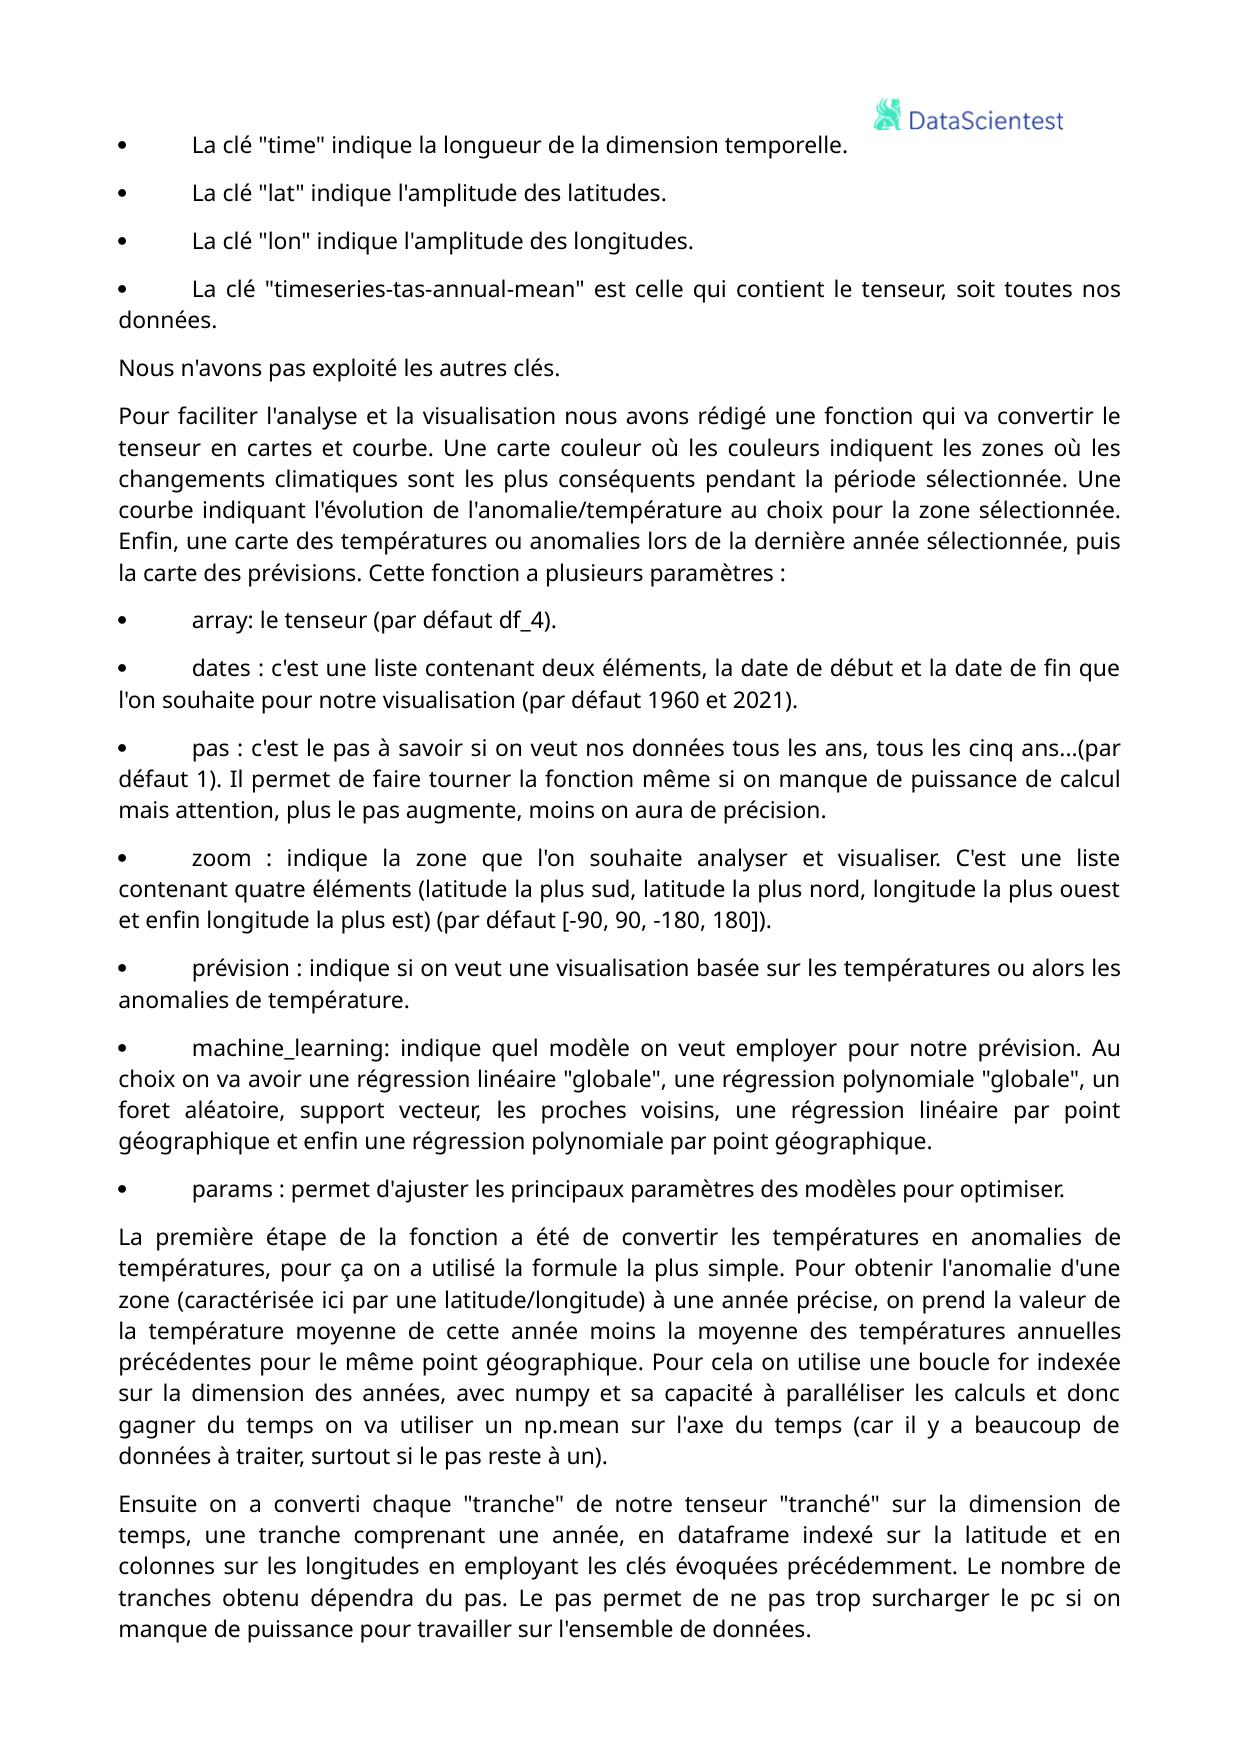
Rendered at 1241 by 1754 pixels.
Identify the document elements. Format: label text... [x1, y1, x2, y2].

list array: le tenseur (par défaut df_4). [118, 604, 1122, 636]
text La première étape de la fonction a été de convertir les températures en anomalies de températures, pour ça on a utilisé la formule la plus simple. Pour obtenir l'anomalie d'une zone (caractérisée ici par une latitude/longitude) à une année précise, on prend la valeur de la température moyenne de cette année moins la moyenne des températures annuelles précédentes pour le même point géographique. Pour cela on utilise une boucle for indexée sur la dimension des années, avec numpy et sa capacité à paralléliser les calculs et donc gagner du temps on va utiliser un np.mean sur l'axe du temps (car il y a beaucoup de données à traiter, surtout si le pas reste à un). [118, 1221, 1122, 1471]
list machine_learning: indique quel modèle on veut employer pour notre prévision. Au choix on va avoir une régression linéaire "globale", une régression polynomiale "globale", un foret aléatoire, support vecteur, les proches voisins, une régression linéaire par point géographique et enfin une régression polynomiale par point géographique. [118, 1031, 1122, 1156]
list params : permet d'ajuster les principaux paramètres des modèles pour optimiser. [118, 1173, 1122, 1204]
list La clé "time" indique la longueur de la dimension temporelle. [118, 129, 1122, 161]
list zoom : indique la zone que l'on souhaite analyser et visualiser. C'est une liste contenant quatre éléments (latitude la plus sud, latitude la plus nord, longitude la plus ouest et enfin longitude la plus est) (par défaut [-90, 90, -180, 180]). [118, 842, 1122, 936]
list La clé "lon" indique l'amplitude des longitudes. [118, 225, 1122, 256]
list prévision : indique si on veut une visualisation basée sur les températures ou alors les anomalies de température. [118, 952, 1122, 1015]
list pas : c'est le pas à savoir si on veut nos données tous les ans, tous les cinq ans...(par défaut 1). Il permet de faire tourner la fonction même si on manque de puissance de calcul mais attention, plus le pas augmente, moins on aura de précision. [118, 731, 1122, 825]
list La clé "lat" indique l'amplitude des latitudes. [118, 177, 1122, 208]
text Pour faciliter l'analyse et la visualisation nous avons rédigé une fonction qui va convertir le tenseur en cartes et courbe. Une carte couleur où les couleurs indiquent les zones où les changements climatiques sont les plus conséquents pendant la période sélectionnée. Une courbe indiquant l'évolution de l'anomalie/température au choix pour la zone sélectionnée. Enfin, une carte des températures ou anomalies lors de la dernière année sélectionnée, puis la carte des prévisions. Cette fonction a plusieurs paramètres : [118, 400, 1122, 588]
list dates : c'est une liste contenant deux éléments, la date de début et la date de fin que l'on souhaite pour notre visualisation (par défaut 1960 et 2021). [118, 652, 1122, 715]
list La clé "timeseries-tas-annual-mean" est celle qui contient le tenseur, soit toutes nos données. [118, 273, 1122, 336]
text Nous n'avons pas exploité les autres clés. [118, 352, 1122, 383]
text Ensuite on a converti chaque "tranche" de notre tenseur "tranché" sur la dimension de temps, une tranche comprenant une année, en dataframe indexé sur la latitude et en colonnes sur les longitudes en employant les clés évoquées précédemment. Le nombre de tranches obtenu dépendra du pas. Le pas permet de ne pas trop surcharger le pc si on manque de puissance pour travailler sur l'ensemble de données. [118, 1488, 1122, 1644]
